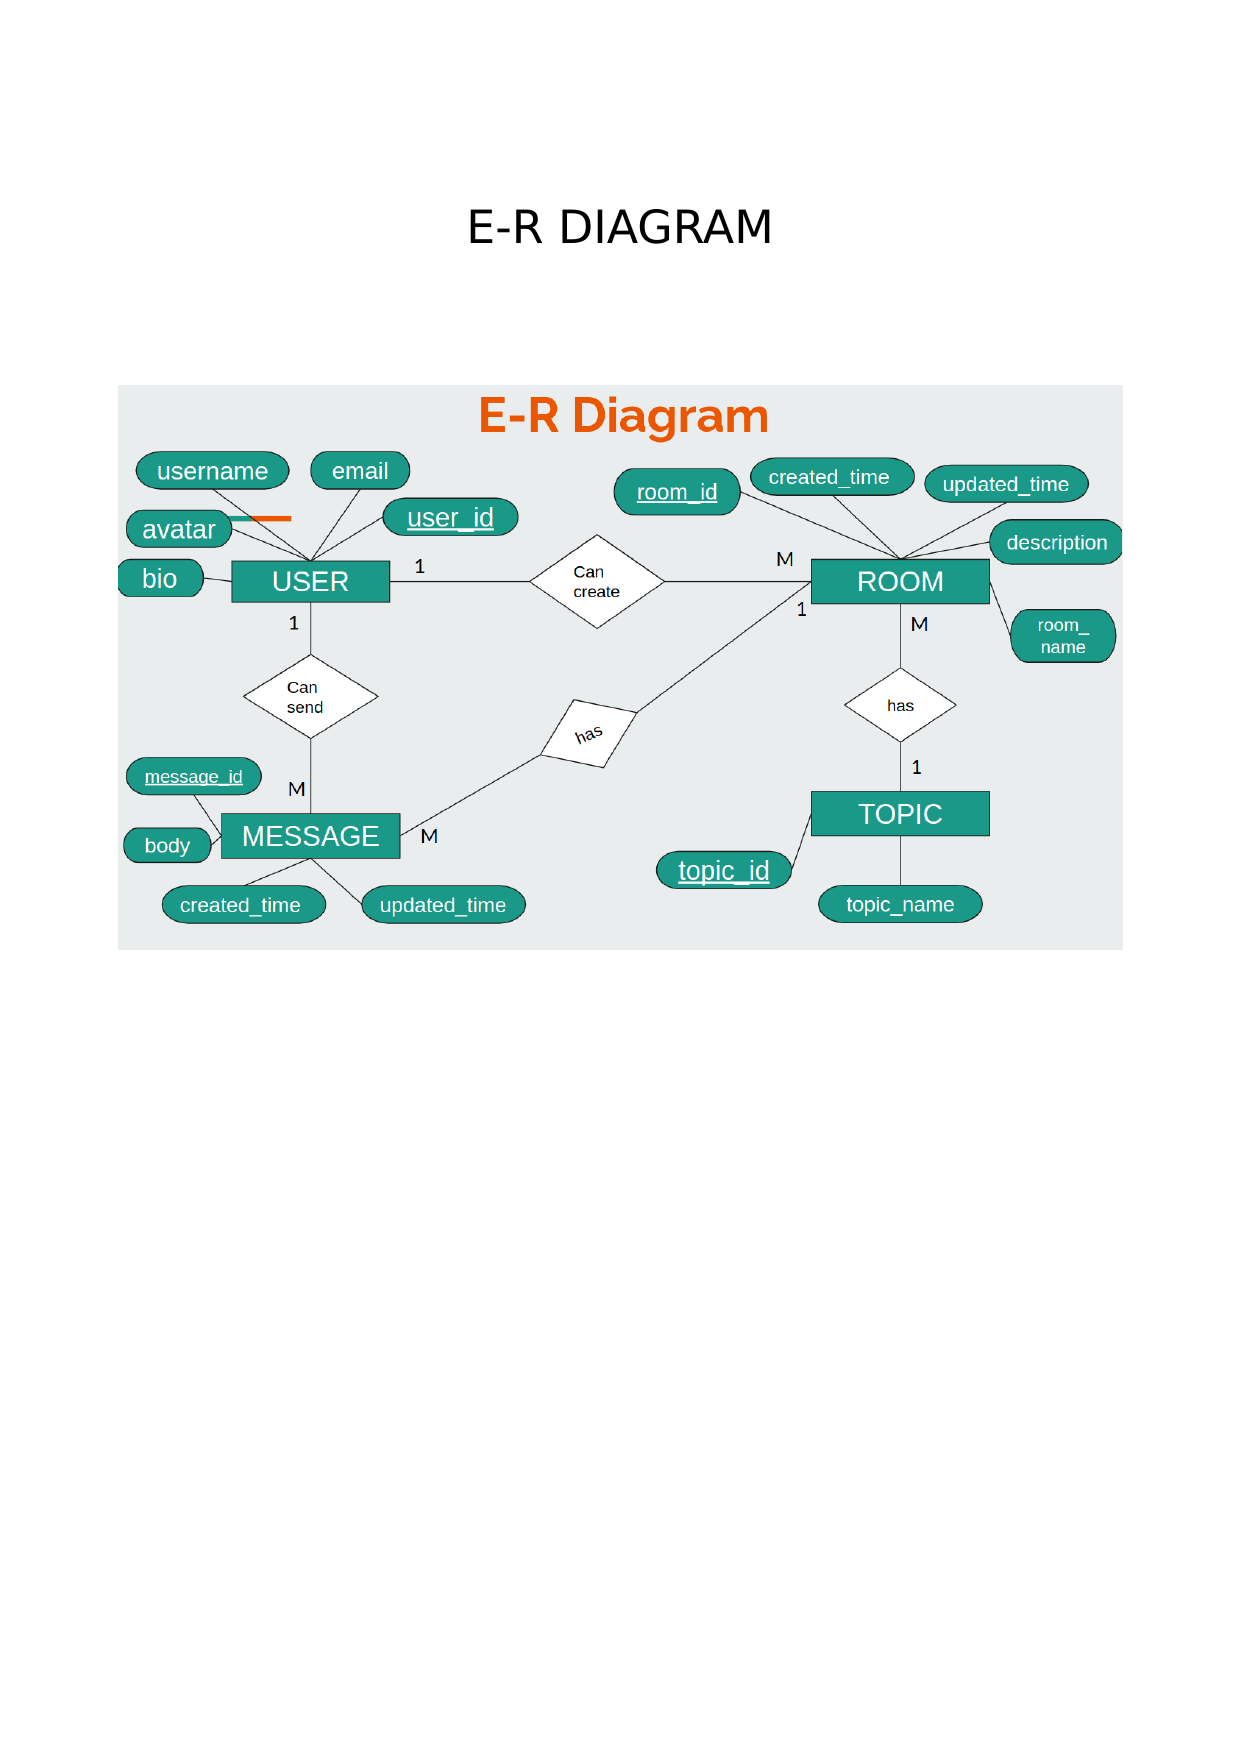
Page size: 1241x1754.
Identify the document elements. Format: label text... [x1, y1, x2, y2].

text E-R DIAGRAM [118, 201, 1122, 254]
picture [118, 385, 1123, 950]
